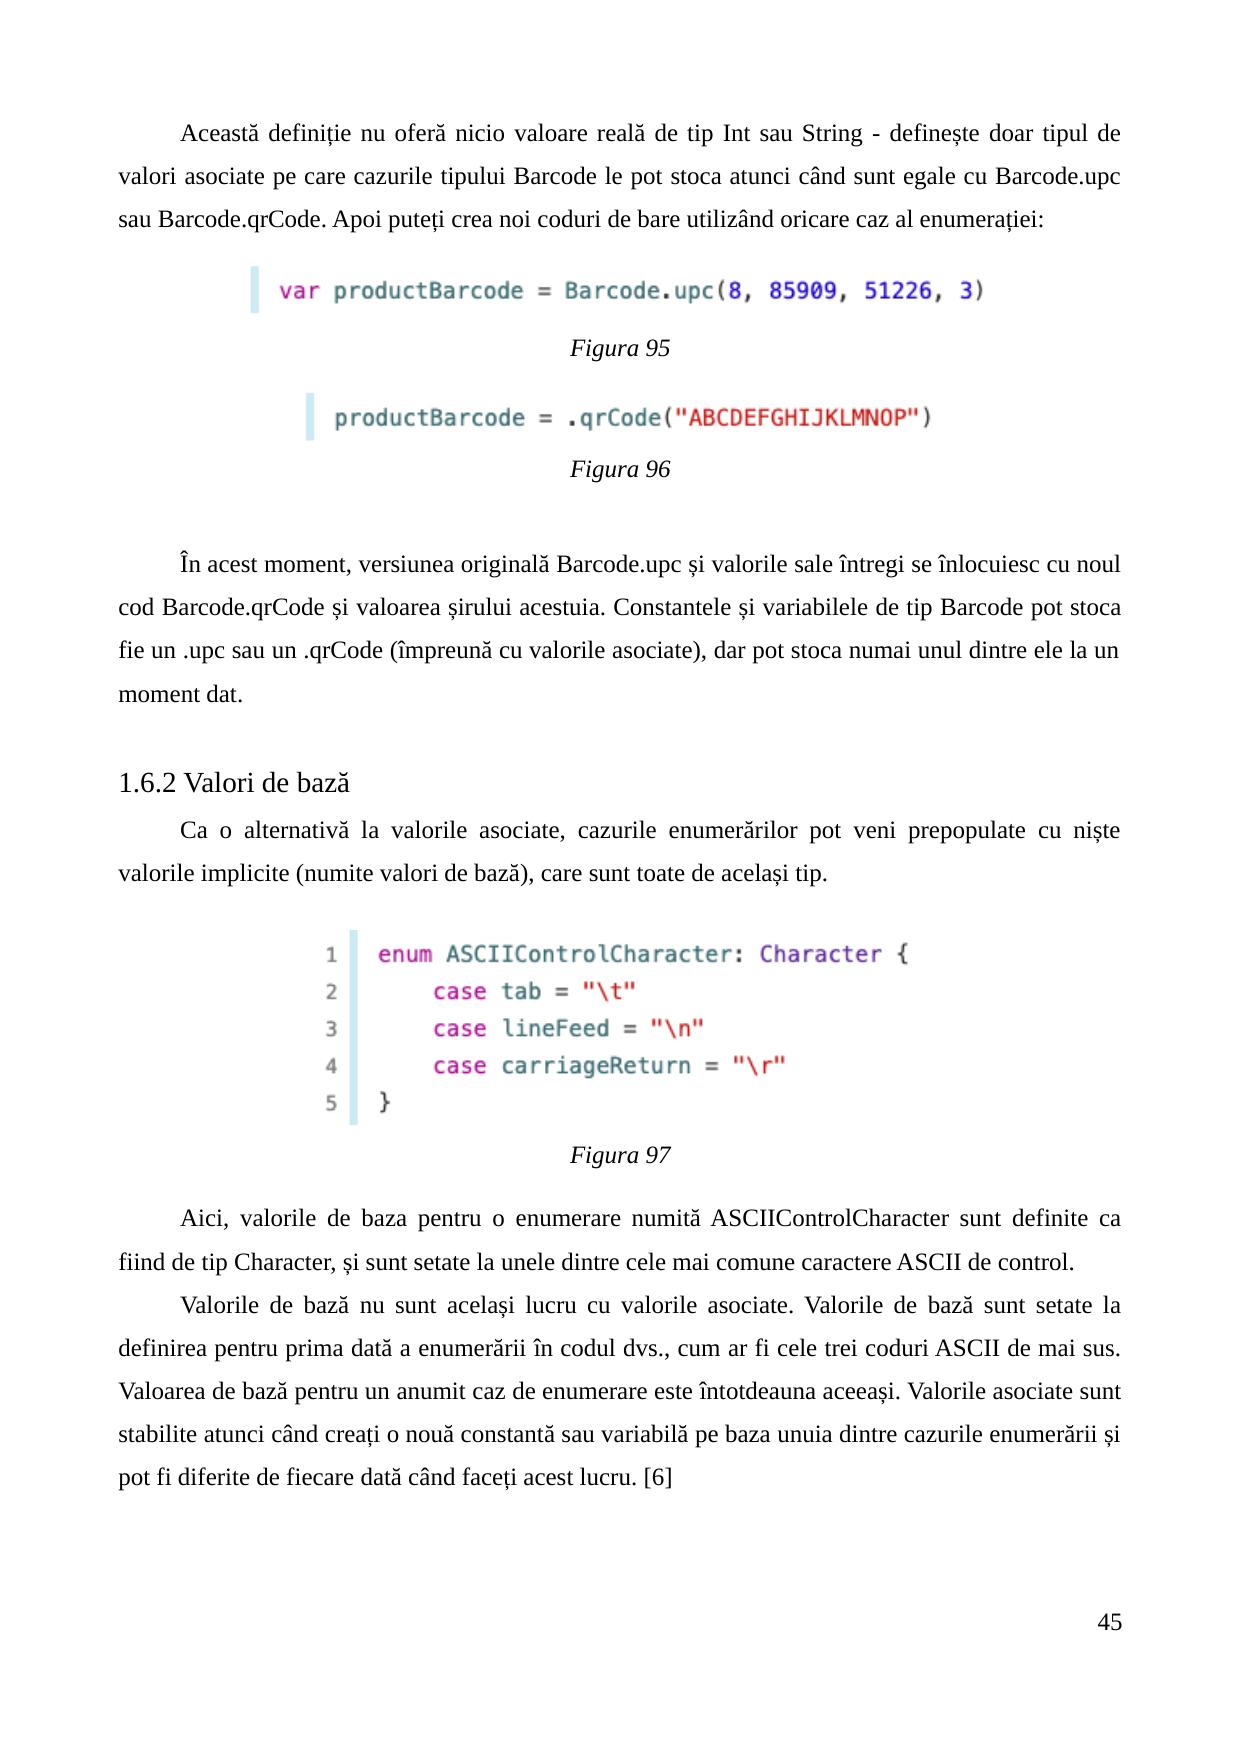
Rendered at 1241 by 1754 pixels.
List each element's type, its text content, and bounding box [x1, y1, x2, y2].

text 1.6.2 Valori de bază [118, 765, 1122, 798]
text Figura 95 [243, 328, 997, 362]
text Această definiție nu oferă nicio valoare reală de tip Int sau String - definește doar tipul de valori asociate pe care cazurile tipului Barcode le pot stoca atunci când sunt egale cu Barcode.upc sau Barcode.qrCode. Apoi puteți crea noi coduri de bare utilizând oricare caz al enumerației: [118, 118, 1122, 233]
picture [243, 260, 997, 328]
text Figura 96 [296, 449, 944, 482]
picture [317, 930, 924, 1135]
text Aici, valorile de baza pentru o enumerare numită ASCIIControlCharacter sunt definite ca fiind de tip Character, și sunt setate la unele dintre cele mai comune caractere ASCII de control. [118, 1203, 1122, 1275]
text Figura 97 [317, 1135, 924, 1169]
text Valorile de bază nu sunt același lucru cu valorile asociate. Valorile de bază sunt setate la definirea pentru prima dată a enumerării în codul dvs., cum ar fi cele trei coduri ASCII de mai sus. Valoarea de bază pentru un anumit caz de enumerare este întotdeauna aceeași. Valorile asociate sunt stabilite atunci când creați o nouă constantă sau variabilă pe baza unuia dintre cazurile enumerării și pot fi diferite de fiecare dată când faceți acest lucru. [6] [118, 1290, 1122, 1491]
text Ca o alternativă la valorile asociate, cazurile enumerărilor pot veni prepopulate cu niște valorile implicite (numite valori de bază), care sunt toate de același tip. [118, 815, 1122, 887]
picture [296, 390, 945, 449]
text În acest moment, versiunea originală Barcode.upc și valorile sale întregi se înlocuiesc cu noul cod Barcode.qrCode și valoarea șirului acestuia. Constantele și variabilele de tip Barcode pot stoca fie un .upc sau un .qrCode (împreună cu valorile asociate), dar pot stoca numai unul dintre ele la un moment dat. [118, 549, 1122, 707]
